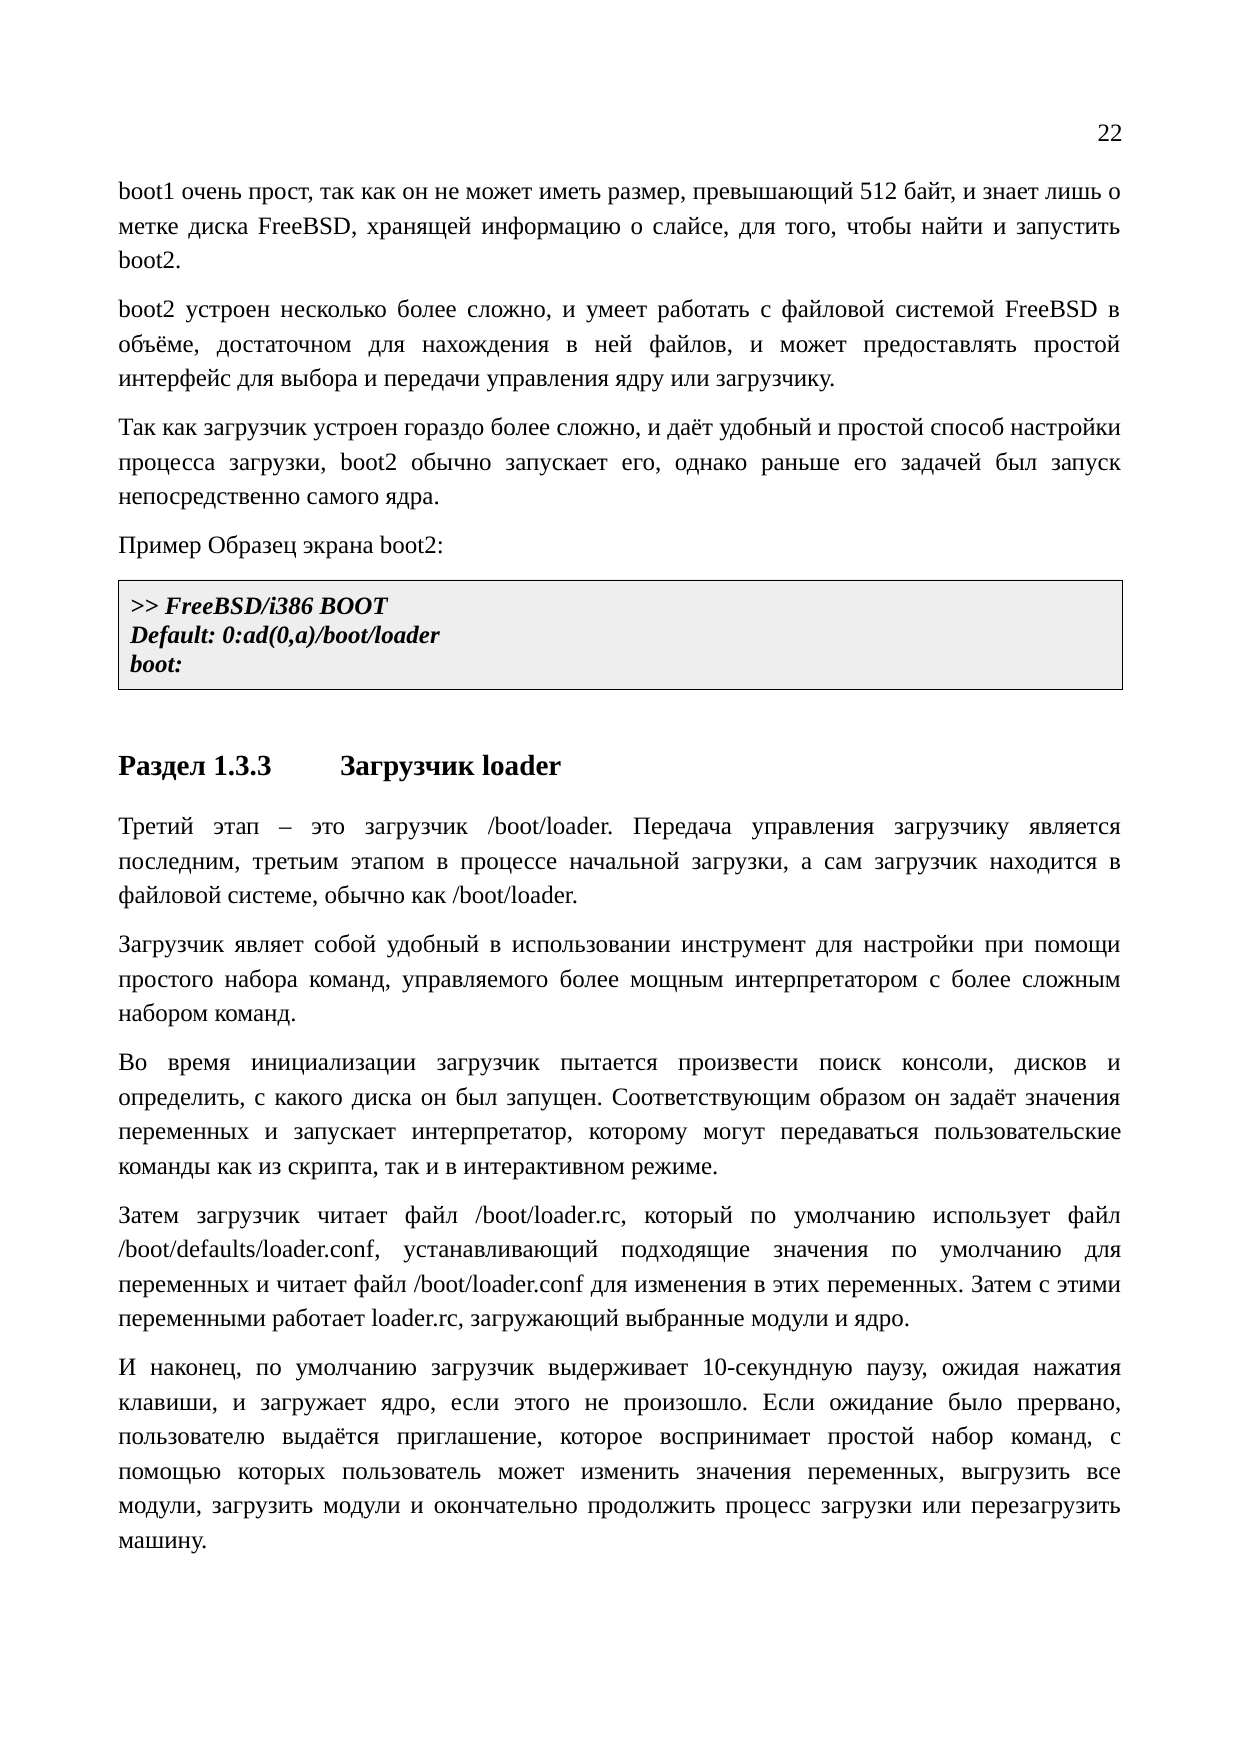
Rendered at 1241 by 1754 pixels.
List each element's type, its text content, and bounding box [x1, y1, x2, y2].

text boot: [119, 637, 1122, 689]
subtitle Загрузчик loader [118, 748, 1122, 782]
text Третий этап – это загрузчик /boot/loader. Передача управления загрузчику является последним, третьим этапом в процессе начальной загрузки, а сам загрузчик находится в файловой системе, обычно как /boot/loader. [118, 811, 1122, 909]
text boot2 устроен несколько более сложно, и умеет работать с файловой системой FreeBSD в объёме, достаточном для нахождения в ней файлов, и может предоставлять простой интерфейс для выбора и передачи управления ядру или загрузчику. [118, 294, 1122, 392]
text Загрузчик являет собой удобный в использовании инструмент для настройки при помощи простого набора команд, управляемого более мощным интерпретатором с более сложным набором команд. [118, 929, 1122, 1027]
text boot1 очень прост, так как он не может иметь размер, превышающий 512 байт, и знает лишь о метке диска FreeBSD, хранящей информацию о слайсе, для того, чтобы найти и запустить boot2. [118, 176, 1122, 274]
text Затем загрузчик читает файл /boot/loader.rc, который по умолчанию использует файл /boot/defaults/loader.conf, устанавливающий подходящие значения по умолчанию для переменных и читает файл /boot/loader.conf для изменения в этих переменных. Затем с этими переменными работает loader.rc, загружающий выбранные модули и ядро. [118, 1200, 1122, 1332]
text Так как загрузчик устроен гораздо более сложно, и даёт удобный и простой способ настройки процесса загрузки, boot2 обычно запускает его, однако раньше его задачей был запуск непосредственно самого ядра. [118, 412, 1122, 510]
text >> FreeBSD/i386 BOOT [119, 581, 1122, 608]
text Default: 0:ad(0,a)/boot/loader [119, 608, 1122, 637]
text И наконец, по умолчанию загрузчик выдерживает 10-секундную паузу, ожидая нажатия клавиши, и загружает ядро, если этого не произошло. Если ожидание было прервано, пользователю выдаётся приглашение, которое воспринимает простой набор команд, с помощью которых пользователь может изменить значения переменных, выгрузить все модули, загрузить модули и окончательно продолжить процесс загрузки или перезагрузить машину. [118, 1352, 1122, 1554]
text Пример Образец экрана boot2: [118, 530, 1122, 559]
text Во время инициализации загрузчик пытается произвести поиск консоли, дисков и определить, с какого диска он был запущен. Соответствующим образом он задаёт значения переменных и запускает интерпретатор, которому могут передаваться пользовательские команды как из скрипта, так и в интерактивном режиме. [118, 1047, 1122, 1180]
